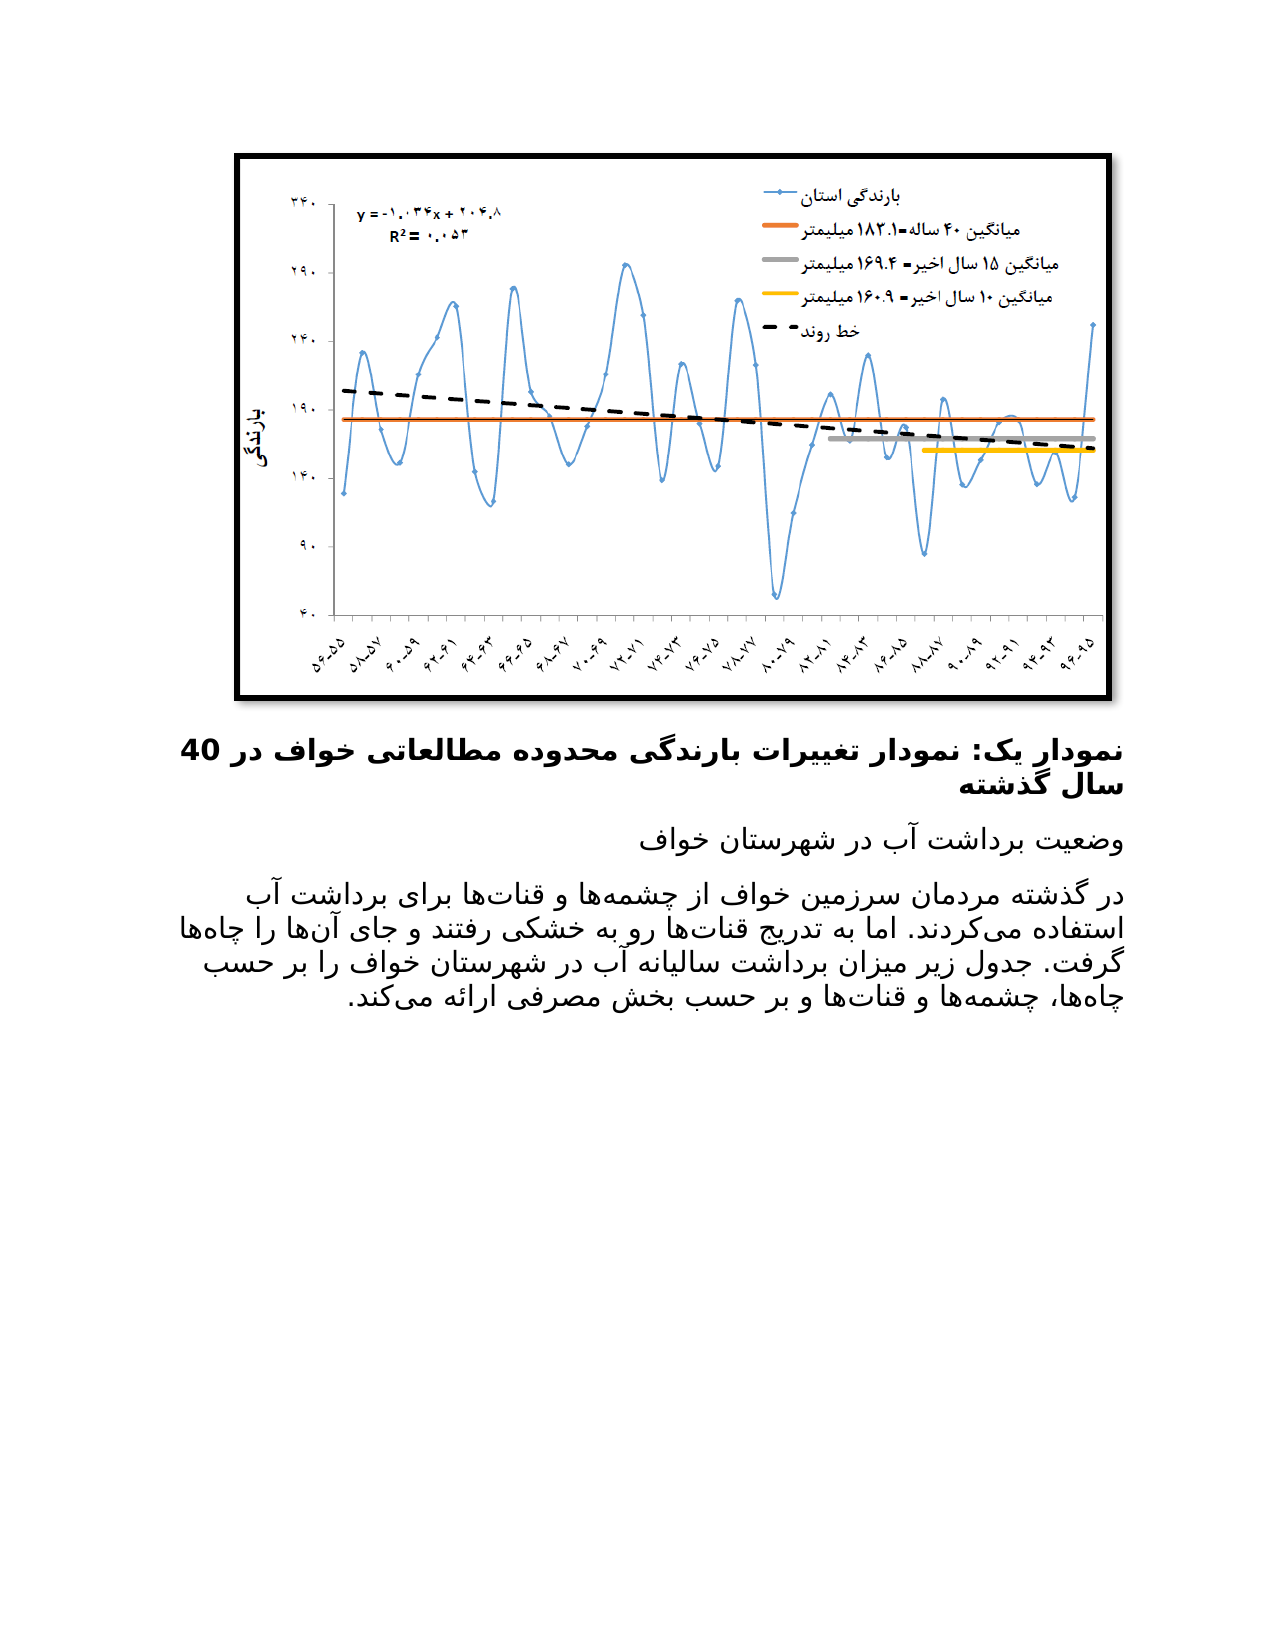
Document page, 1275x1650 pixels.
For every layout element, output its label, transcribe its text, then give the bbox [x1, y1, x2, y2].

text در گذشته مردمان سرزمین خواف از چشمه‌ها و قنات‌ها برای برداشت آب استفاده می‌کردند. اما به تدریج قنات‌ها رو به خشکی رفتند و جای آن‌ها را چاه‌ها گرفت. جدول زیر میزان برداشت سالیانه آب در شهرستان خواف را بر حسب چاه‌ها، چشمه‌ها و قنات‌ها و بر حسب بخش مصرفی ارائه می‌کند. [150, 877, 1125, 1013]
picture [240, 159, 1106, 695]
text وضعیت برداشت آب در شهرستان خواف [150, 822, 1125, 856]
text نمودار یک: نمودار تغییرات بارندگی محدوده مطالعاتی خواف در 40 سال گذشته [150, 733, 1125, 801]
